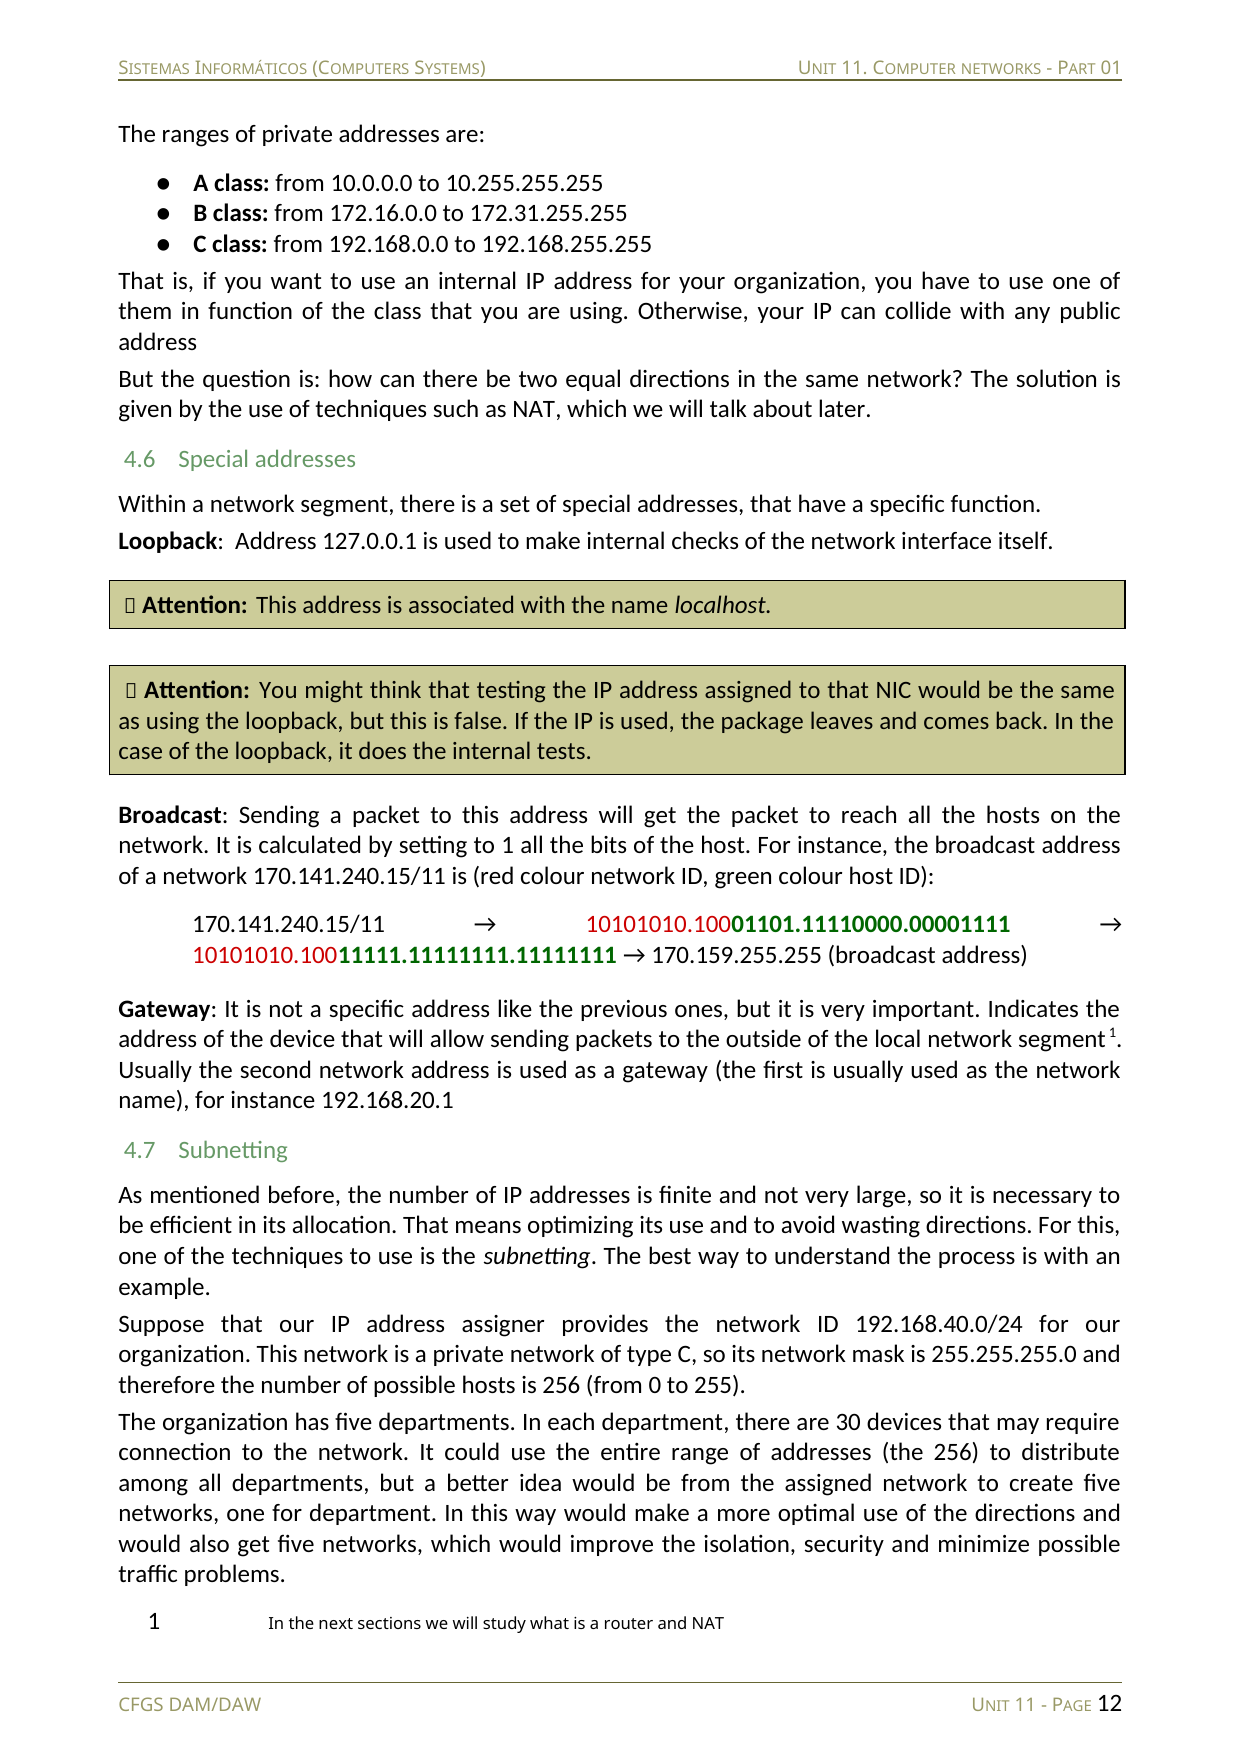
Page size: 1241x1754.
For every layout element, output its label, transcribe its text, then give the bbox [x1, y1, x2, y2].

text But the question is: how can there be two equal directions in the same network? The solution is given by the use of techniques such as NAT, which we will talk about later. [118, 363, 1122, 424]
list B class: from 172.16.0.0 to 172.31.255.255 [156, 197, 1122, 228]
text Within a network segment, there is a set of special addresses, that have a specific function. [118, 488, 1122, 519]
text The organization has five departments. In each department, there are 30 devices that may require connection to the network. It could use the entire range of addresses (the 256) to distribute among all departments, but a better idea would be from the assigned network to create five networks, one for department. In this way would make a more optimal use of the directions and would also get five networks, which would improve the isolation, security and minimize possible traffic problems. [118, 1406, 1122, 1589]
text ❕ Attention: You might think that testing the IP address assigned to that NIC would be the same as using the loopback, but this is false. If the IP is used, the package leaves and comes back. In the case of the loopback, it does the internal tests. [110, 666, 1124, 774]
text The ranges of private addresses are: [118, 118, 1122, 148]
list C class: from 192.168.0.0 to 192.168.255.255 [156, 228, 1122, 258]
text 170.141.240.15/11 → 10101010.10001101.11110000.00001111 → 10101010.10011111.11111111.11111111 → 170.159.255.255 (broadcast address) [192, 908, 1122, 969]
list A class: from 10.0.0.0 to 10.255.255.255 [156, 167, 1122, 197]
subtitle Subnetting [118, 1134, 1122, 1164]
subtitle Special addresses [118, 443, 1122, 473]
text Gateway: It is not a specific address like the previous ones, but it is very important. Indicates the address of the device that will allow sending packets to the outside of the local network segment. Usually the second network address is used as a gateway (the first is usually used as the network name), for instance 192.168.20.1 [118, 993, 1122, 1115]
text That is, if you want to use an internal IP address for your organization, you have to use one of them in function of the class that you are using. Otherwise, your IP can collide with any public address [118, 265, 1122, 356]
text Suppose that our IP address assigner provides the network ID 192.168.40.0/24 for our organization. This network is a private network of type C, so its network mask is 255.255.255.0 and therefore the number of possible hosts is 256 (from 0 to 255). [118, 1308, 1122, 1399]
text ❕ Attention: This address is associated with the name localhost. [110, 581, 1124, 628]
text In the next sections we will study what is a router and NAT [147, 1605, 1122, 1636]
text As mentioned before, the number of IP addresses is finite and not very large, so it is necessary to be efficient in its allocation. That means optimizing its use and to avoid wasting directions. For this, one of the techniques to use is the subnetting. The best way to understand the process is with an example. [118, 1179, 1122, 1301]
text Broadcast: Sending a packet to this address will get the packet to reach all the hosts on the network. It is calculated by setting to 1 all the bits of the host. For instance, the broadcast address of a network 170.141.240.15/11 is (red colour network ID, green colour host ID): [118, 799, 1122, 891]
text Loopback: Address 127.0.0.1 is used to make internal checks of the network interface itself. [118, 525, 1122, 556]
